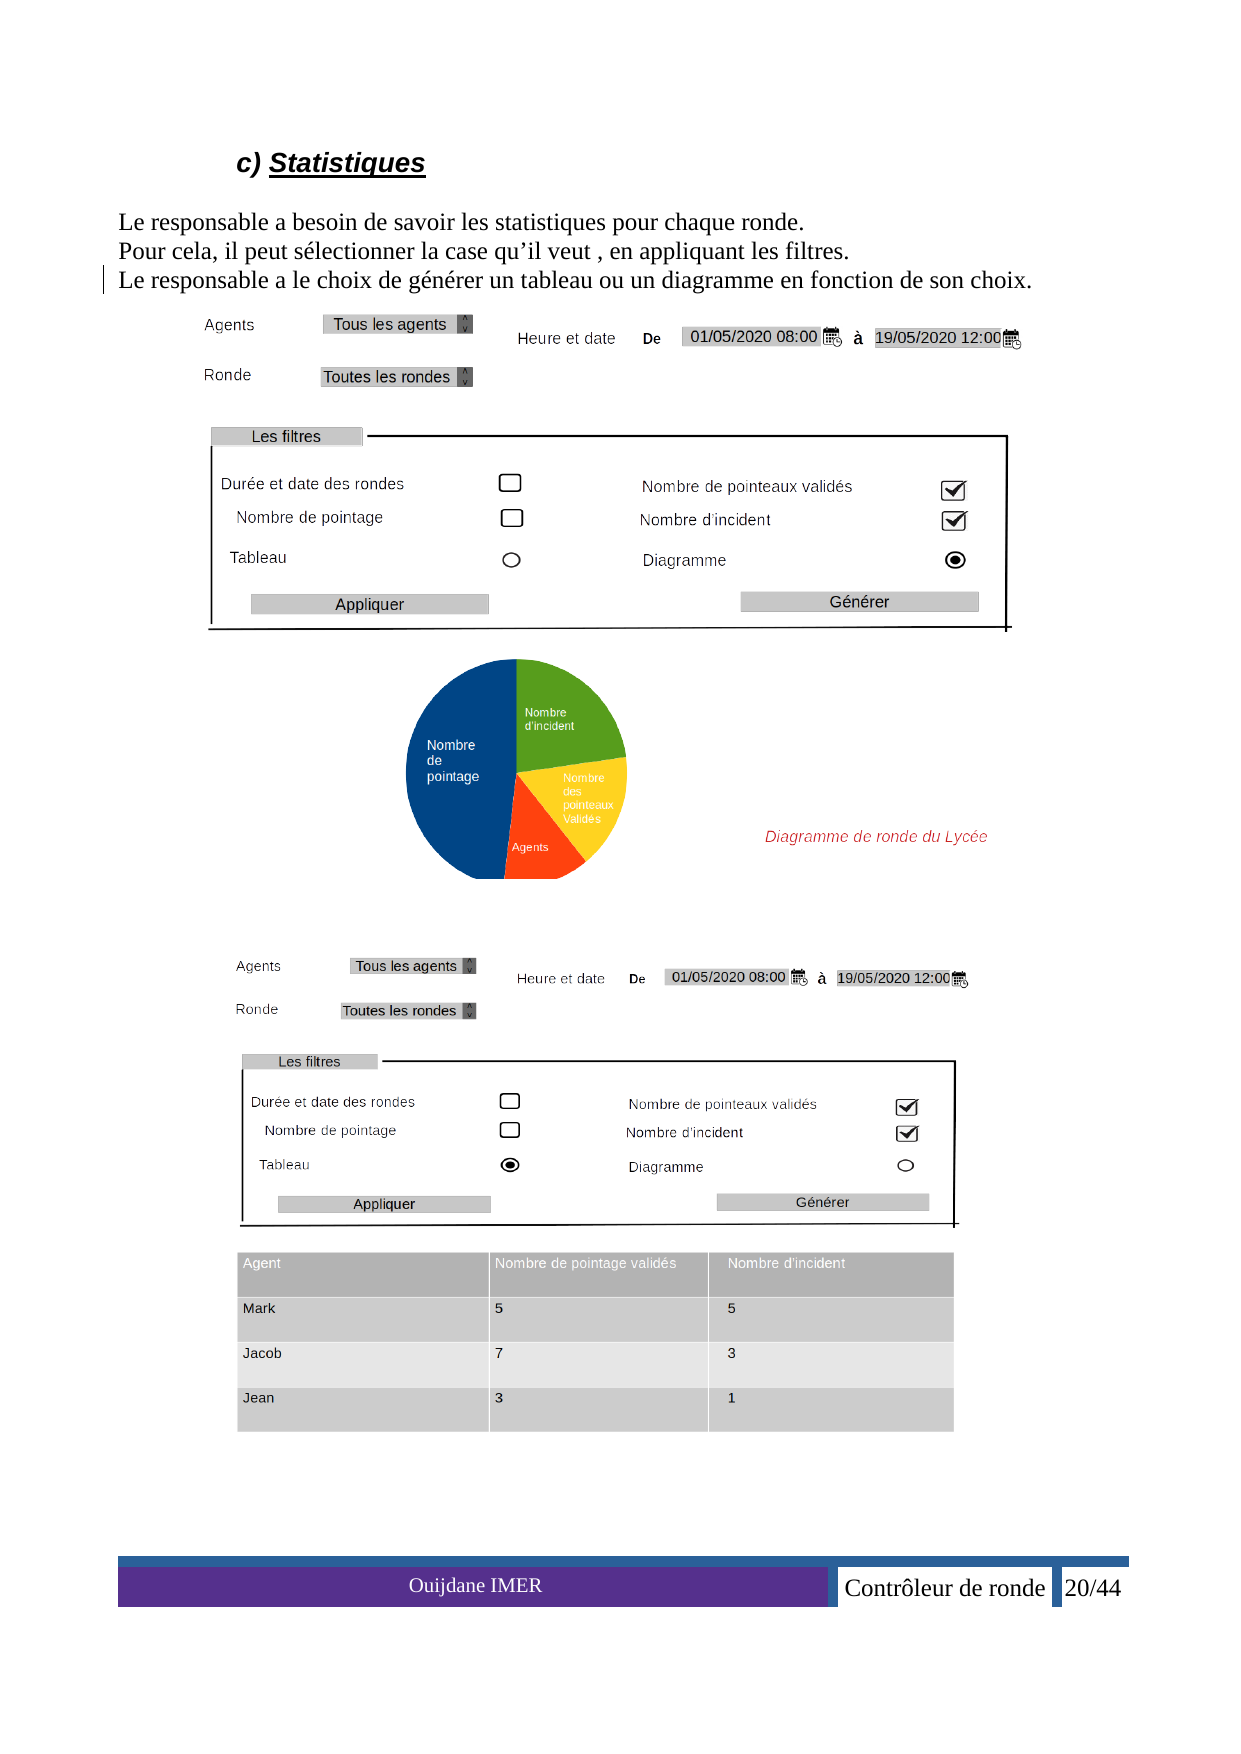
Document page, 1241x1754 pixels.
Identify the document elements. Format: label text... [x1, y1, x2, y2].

text Pour cela, il peut sélectionner la case qu’il veut , en appliquant les filtres. [118, 236, 1122, 265]
text Le responsable a besoin de savoir les statistiques pour chaque ronde. [118, 207, 1122, 236]
subtitle Statistiques [118, 147, 1122, 179]
picture [189, 301, 1029, 879]
picture [223, 946, 974, 1439]
text Le responsable a le choix de générer un tableau ou un diagramme en fonction de son choix. [118, 265, 1122, 294]
